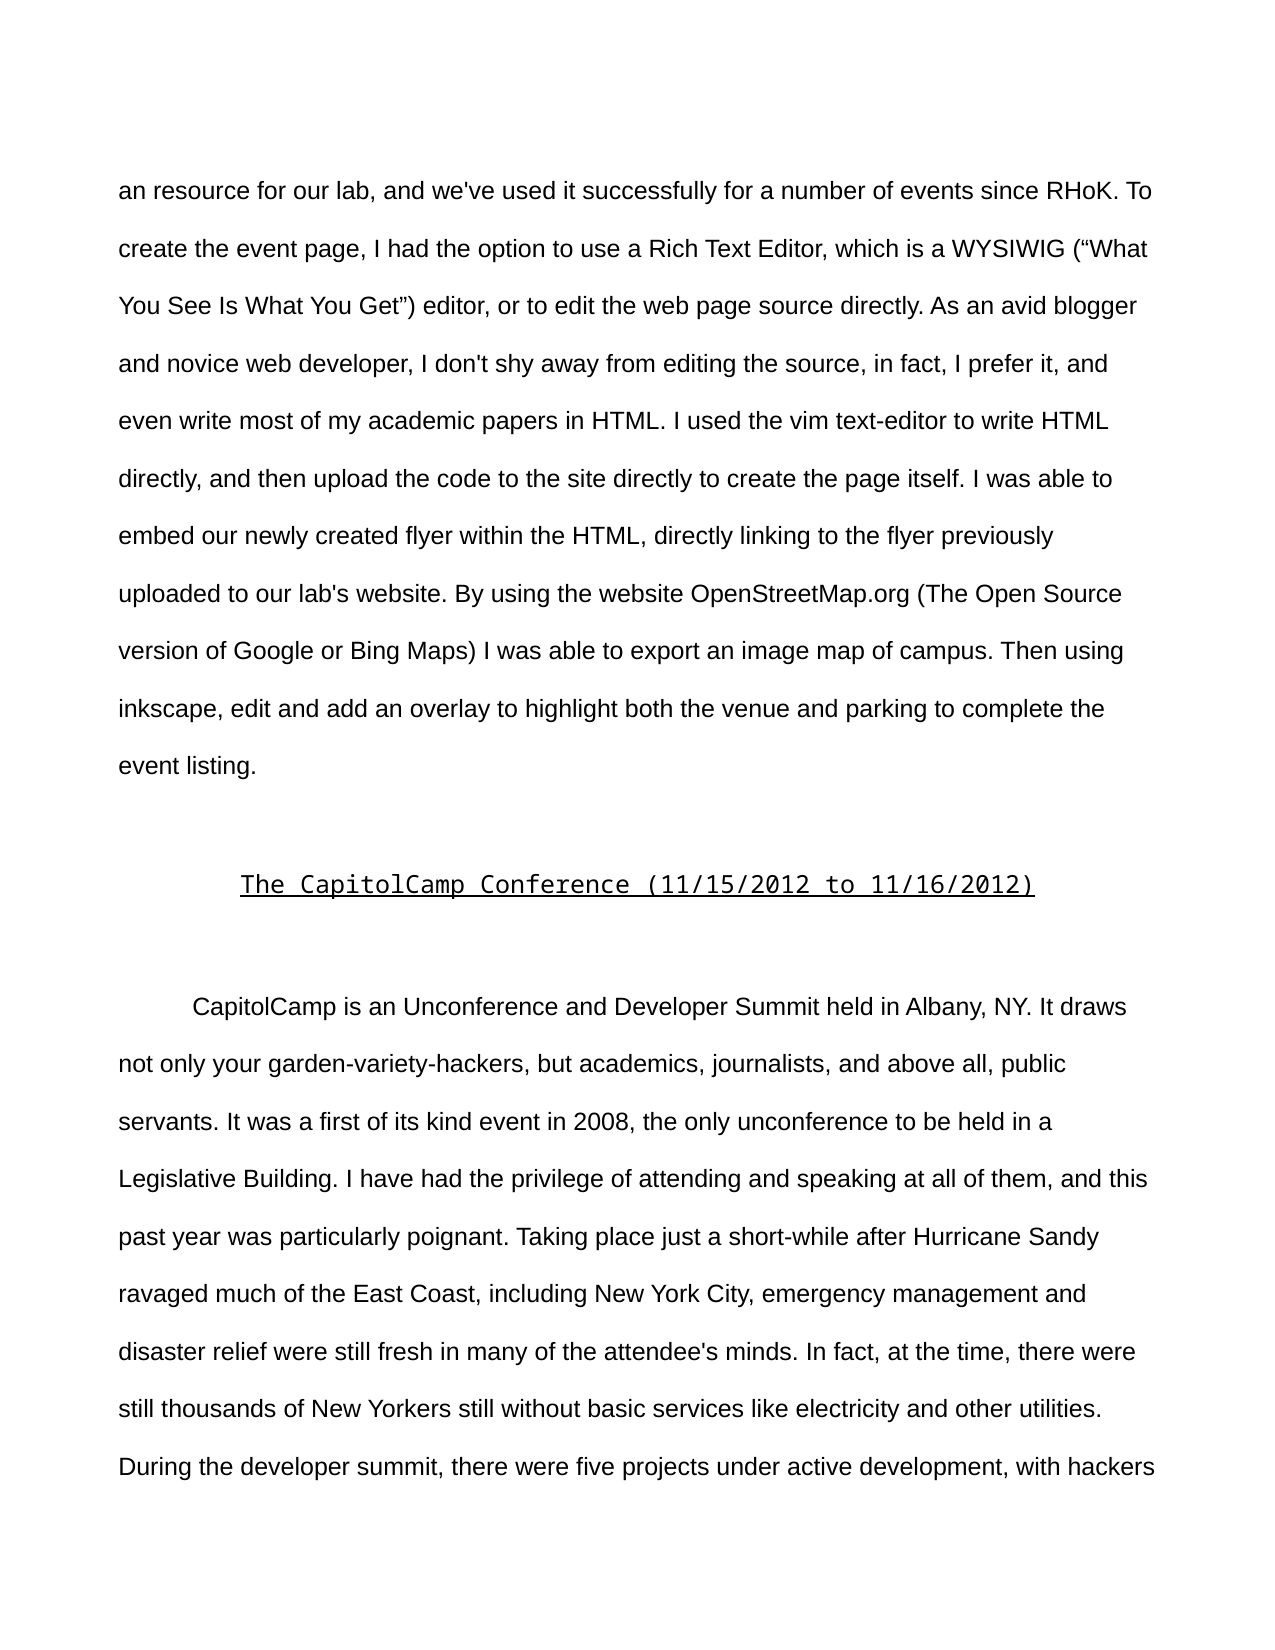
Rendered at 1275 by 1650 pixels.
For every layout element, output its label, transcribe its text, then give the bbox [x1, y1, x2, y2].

text CapitolCamp is an Unconference and Developer Summit held in Albany, NY. It draws not only your garden-variety-hackers, but academics, journalists, and above all, public servants. It was a first of its kind event in 2008, the only unconference to be held in a Legislative Building. I have had the privilege of attending and speaking at all of them, and this past year was particularly poignant. Taking place just a short-while after Hurricane Sandy ravaged much of the East Coast, including New York City, emergency management and disaster relief were still fresh in many of the attendee's minds. In fact, at the time, there were still thousands of New Yorkers still without basic services like electricity and other utilities. During the developer summit, there were five projects under active development, with hackers [118, 992, 1157, 1481]
text The CapitolCamp Conference (11/15/2012 to 11/16/2012) [118, 866, 1157, 900]
text an resource for our lab, and we've used it successfully for a number of events since RHoK. To create the event page, I had the option to use a Rich Text Editor, which is a WYSIWIG (“What You See Is What You Get”) editor, or to edit the web page source directly. As an avid blogger and novice web developer, I don't shy away from editing the source, in fact, I prefer it, and even write most of my academic papers in HTML. I used the vim text-editor to write HTML directly, and then upload the code to the site directly to create the page itself. I was able to embed our newly created flyer within the HTML, directly linking to the flyer previously uploaded to our lab's website. By using the website OpenStreetMap.org (The Open Source version of Google or Bing Maps) I was able to export an image map of campus. Then using inkscape, edit and add an overlay to highlight both the venue and parking to complete the event listing. [118, 176, 1157, 780]
